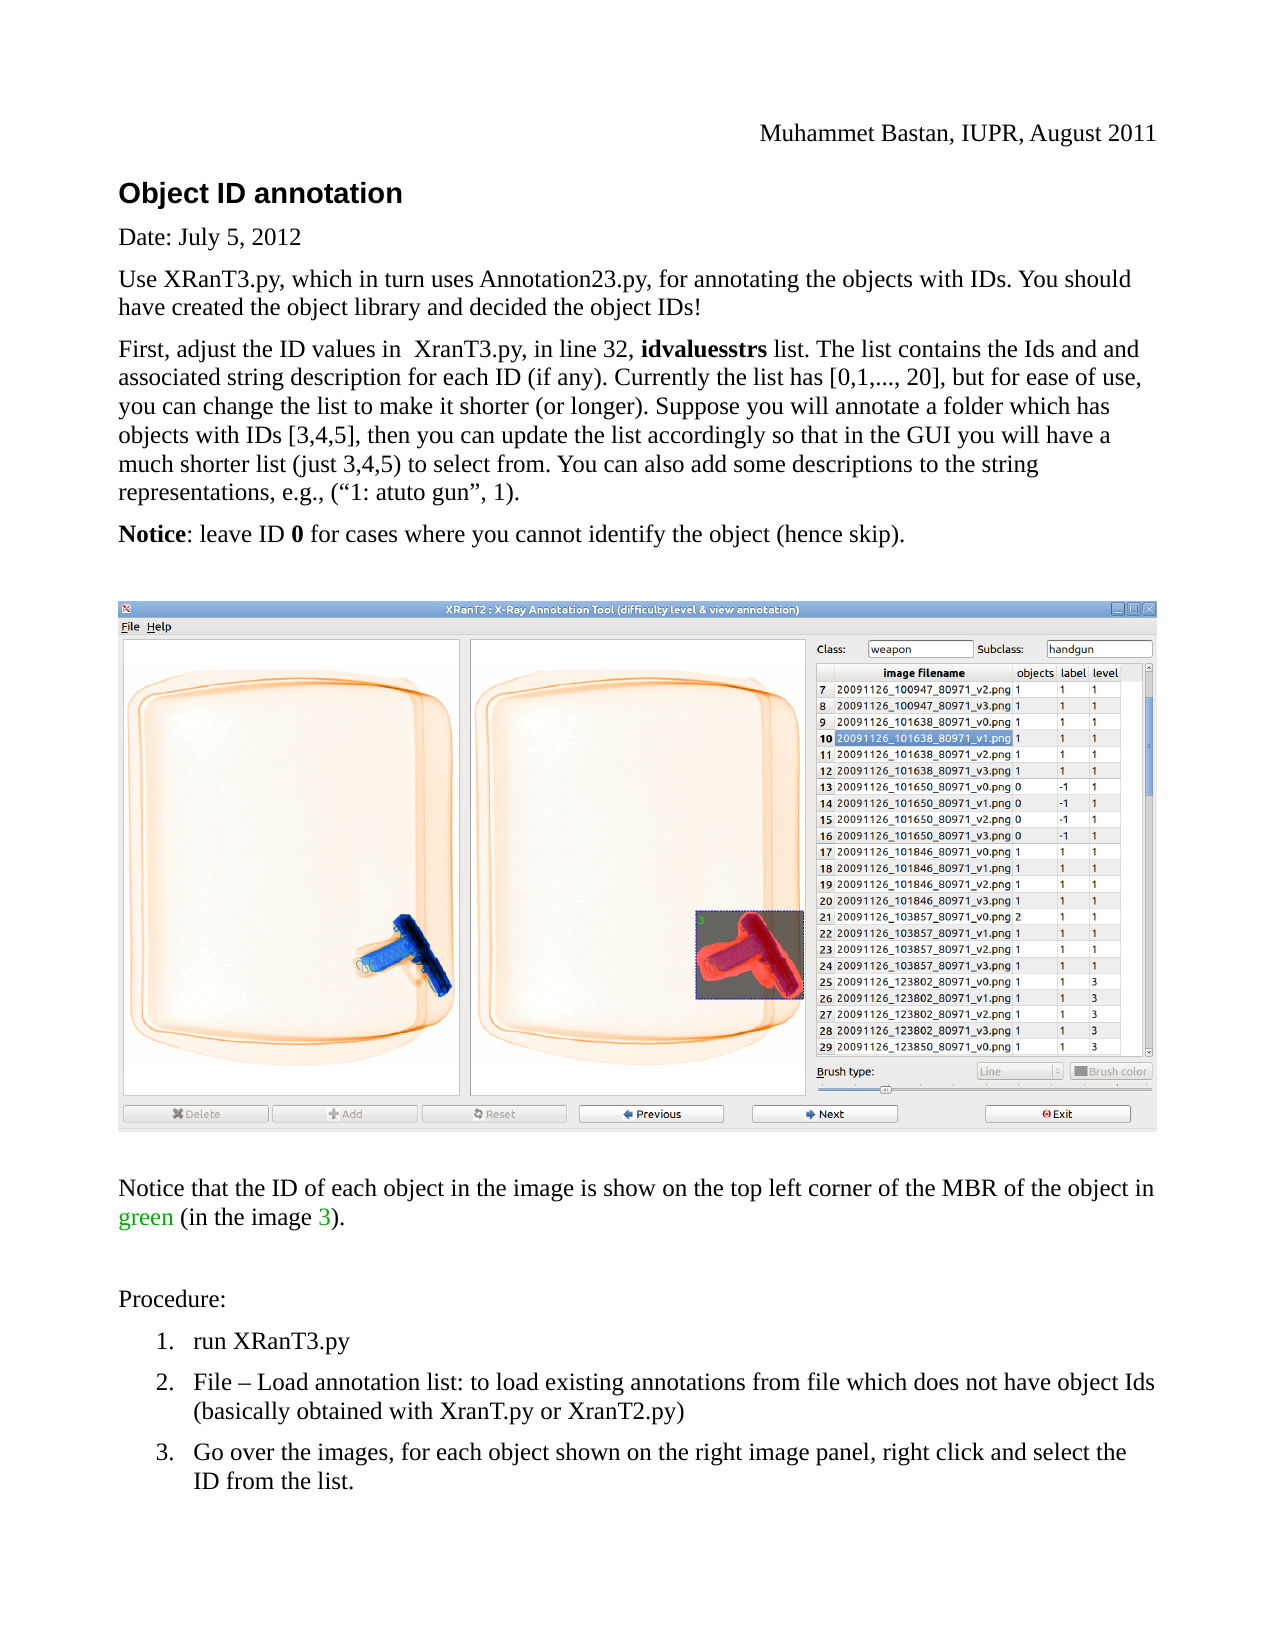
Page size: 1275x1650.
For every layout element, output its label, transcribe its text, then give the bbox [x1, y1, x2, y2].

text Use XRanT3.py, which in turn uses Annotation23.py, for annotating the objects with IDs. You should have created the object library and decided the object IDs! [118, 264, 1157, 321]
picture [118, 601, 1157, 1132]
text Notice that the ID of each object in the image is show on the top left corner of the MBR of the object in green (in the image 3). [118, 1173, 1157, 1231]
text Date: July 5, 2012 [118, 222, 1157, 251]
list run XRanT3.py [156, 1326, 1157, 1354]
list File – Load annotation list: to load existing annotations from file which does not have object Ids (basically obtained with XranT.py or XranT2.py) [156, 1367, 1157, 1424]
subtitle Object ID annotation [118, 176, 1157, 210]
text Procedure: [118, 1284, 1157, 1313]
list Go over the images, for each object shown on the right image panel, right click and select the ID from the list. [156, 1437, 1157, 1494]
text First, adjust the ID values in XranT3.py, in line 32, idvaluesstrs list. The list contains the Ids and and associated string description for each ID (if any). Currently the list has [0,1,..., 20], but for ease of use, you can change the list to make it shorter (or longer). Suppose you will annotate a folder which has objects with IDs [3,4,5], then you can update the list accordingly so that in the GUI you will have a much shorter list (just 3,4,5) to select from. You can also add some descriptions to the string representations, e.g., (“1: atuto gun”, 1). [118, 334, 1157, 506]
text Notice: leave ID 0 for cases where you cannot identify the object (hence skip). [118, 519, 1157, 547]
